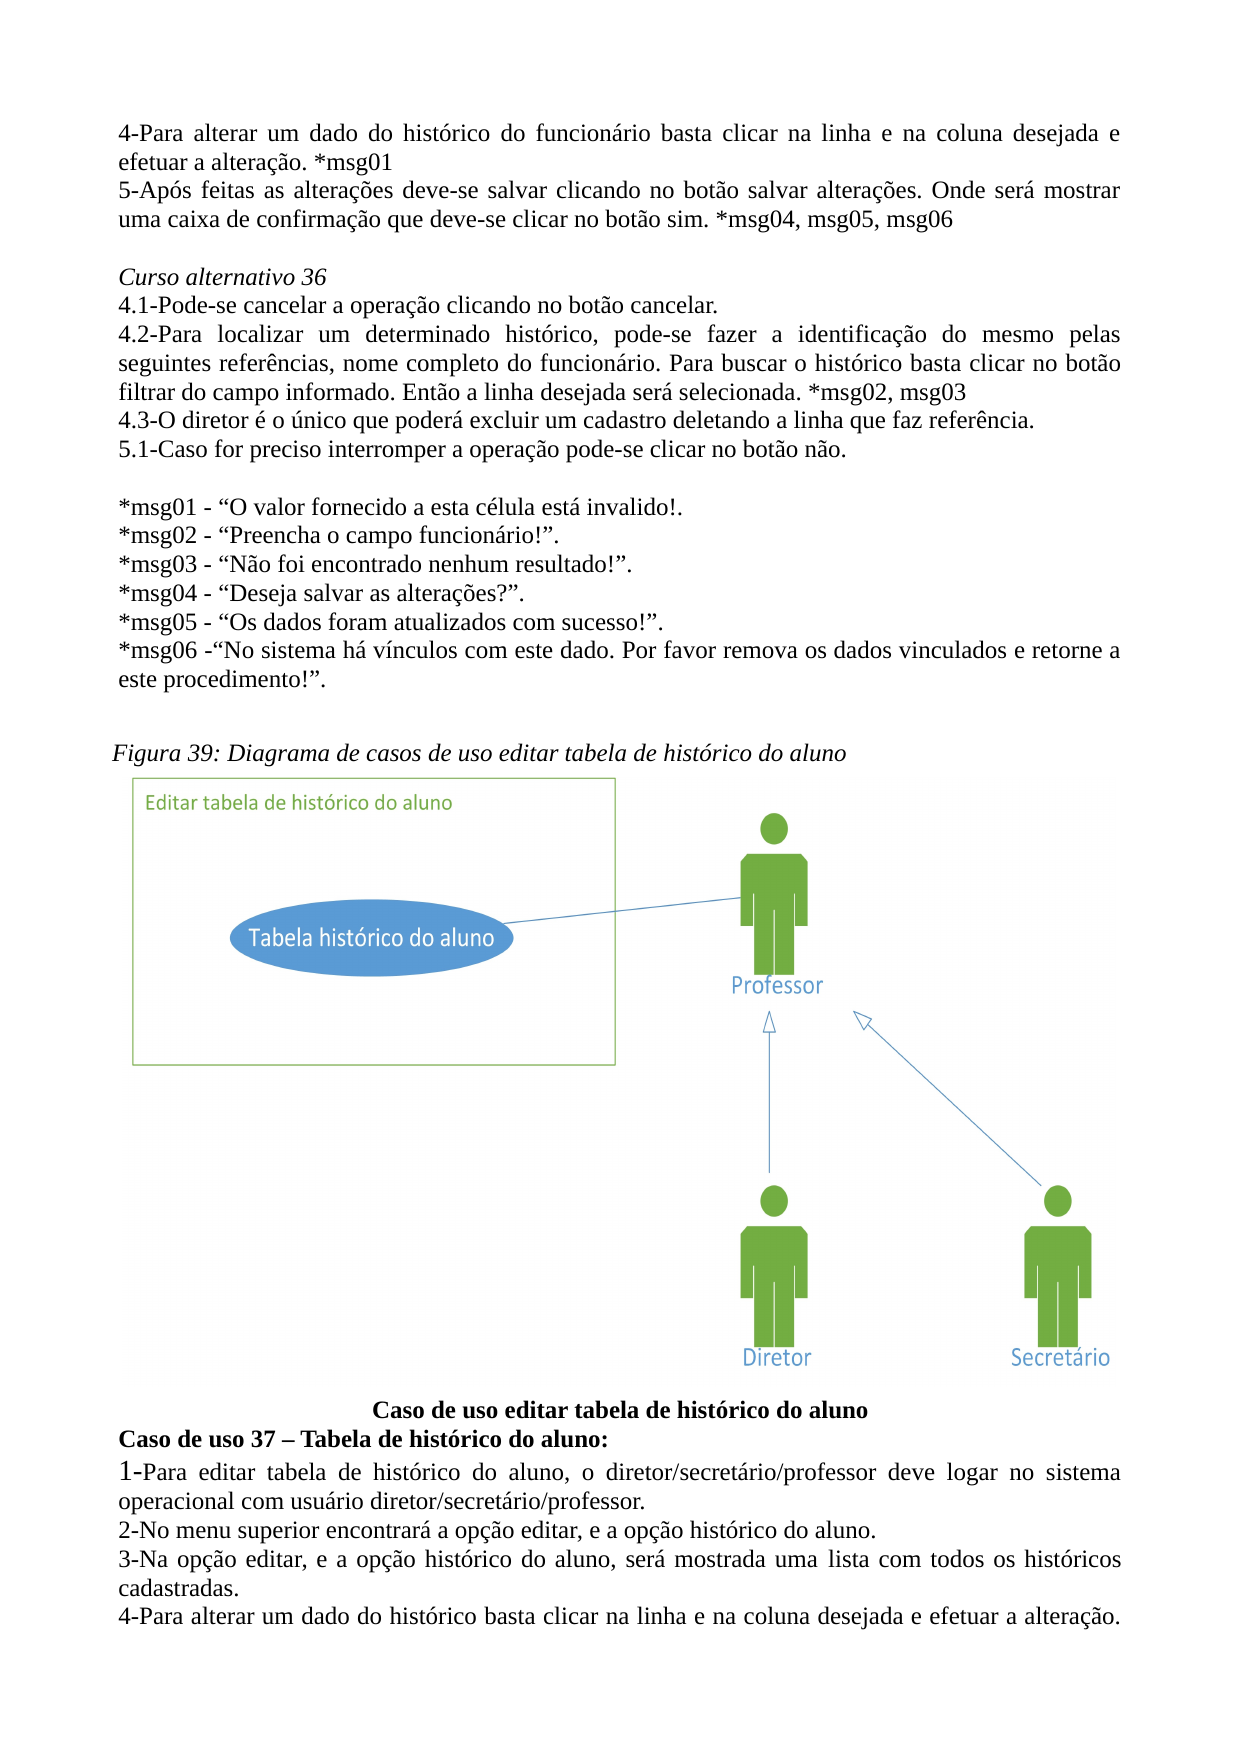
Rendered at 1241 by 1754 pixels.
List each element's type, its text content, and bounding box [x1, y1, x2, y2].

text *msg03 - “Não foi encontrado nenhum resultado!”. [118, 549, 1122, 578]
text 4.3-O diretor é o único que poderá excluir um cadastro deletando a linha que faz referência. [118, 406, 1122, 434]
text *msg04 - “Deseja salvar as alterações?”. [118, 578, 1122, 607]
text 4.2-Para localizar um determinado histórico, pode-se fazer a identificação do mesmo pelas seguintes referências, nome completo do funcionário. Para buscar o histórico basta clicar no botão filtrar do campo informado. Então a linha desejada será selecionada. *msg02, msg03 [118, 319, 1122, 406]
text 5.1-Caso for preciso interromper a operação pode-se clicar no botão não. [118, 434, 1122, 463]
text 4-Para alterar um dado do histórico do funcionário basta clicar na linha e na coluna desejada e efetuar a alteração. *msg01 [118, 118, 1122, 176]
text 2-No menu superior encontrará a opção editar, e a opção histórico do aluno. [118, 1515, 1122, 1544]
text 3-Na opção editar, e a opção histórico do aluno, será mostrada uma lista com todos os históricos cadastradas. [118, 1544, 1122, 1601]
text *msg02 - “Preencha o campo funcionário!”. [118, 521, 1122, 549]
text Caso de uso editar tabela de histórico do aluno [112, 767, 1127, 1424]
text *msg06 -“No sistema há vínculos com este dado. Por favor remova os dados vinculados e retorne a este procedimento!”. [118, 636, 1122, 693]
text 4.1-Pode-se cancelar a operação clicando no botão cancelar. [118, 291, 1122, 319]
text 4-Para alterar um dado do histórico basta clicar na linha e na coluna desejada e efetuar a alteração. [118, 1601, 1122, 1630]
text Figura 39: Diagrama de casos de uso editar tabela de histórico do aluno [112, 738, 1127, 767]
text *msg01 - “O valor fornecido a esta célula está invalido!. [118, 492, 1122, 521]
text Caso de uso 37 – Tabela de histórico do aluno: [118, 1424, 1122, 1453]
text *msg05 - “Os dados foram atualizados com sucesso!”. [118, 607, 1122, 636]
picture [122, 777, 1116, 1387]
text 1-Para editar tabela de histórico do aluno, o diretor/secretário/professor deve logar no sistema operacional com usuário diretor/secretário/professor. [118, 1453, 1122, 1515]
text 5-Após feitas as alterações deve-se salvar clicando no botão salvar alterações. Onde será mostrar uma caixa de confirmação que deve-se clicar no botão sim. *msg04, msg05, msg06 [118, 176, 1122, 233]
text Curso alternativo 36 [118, 262, 1122, 291]
text [112, 722, 1127, 738]
